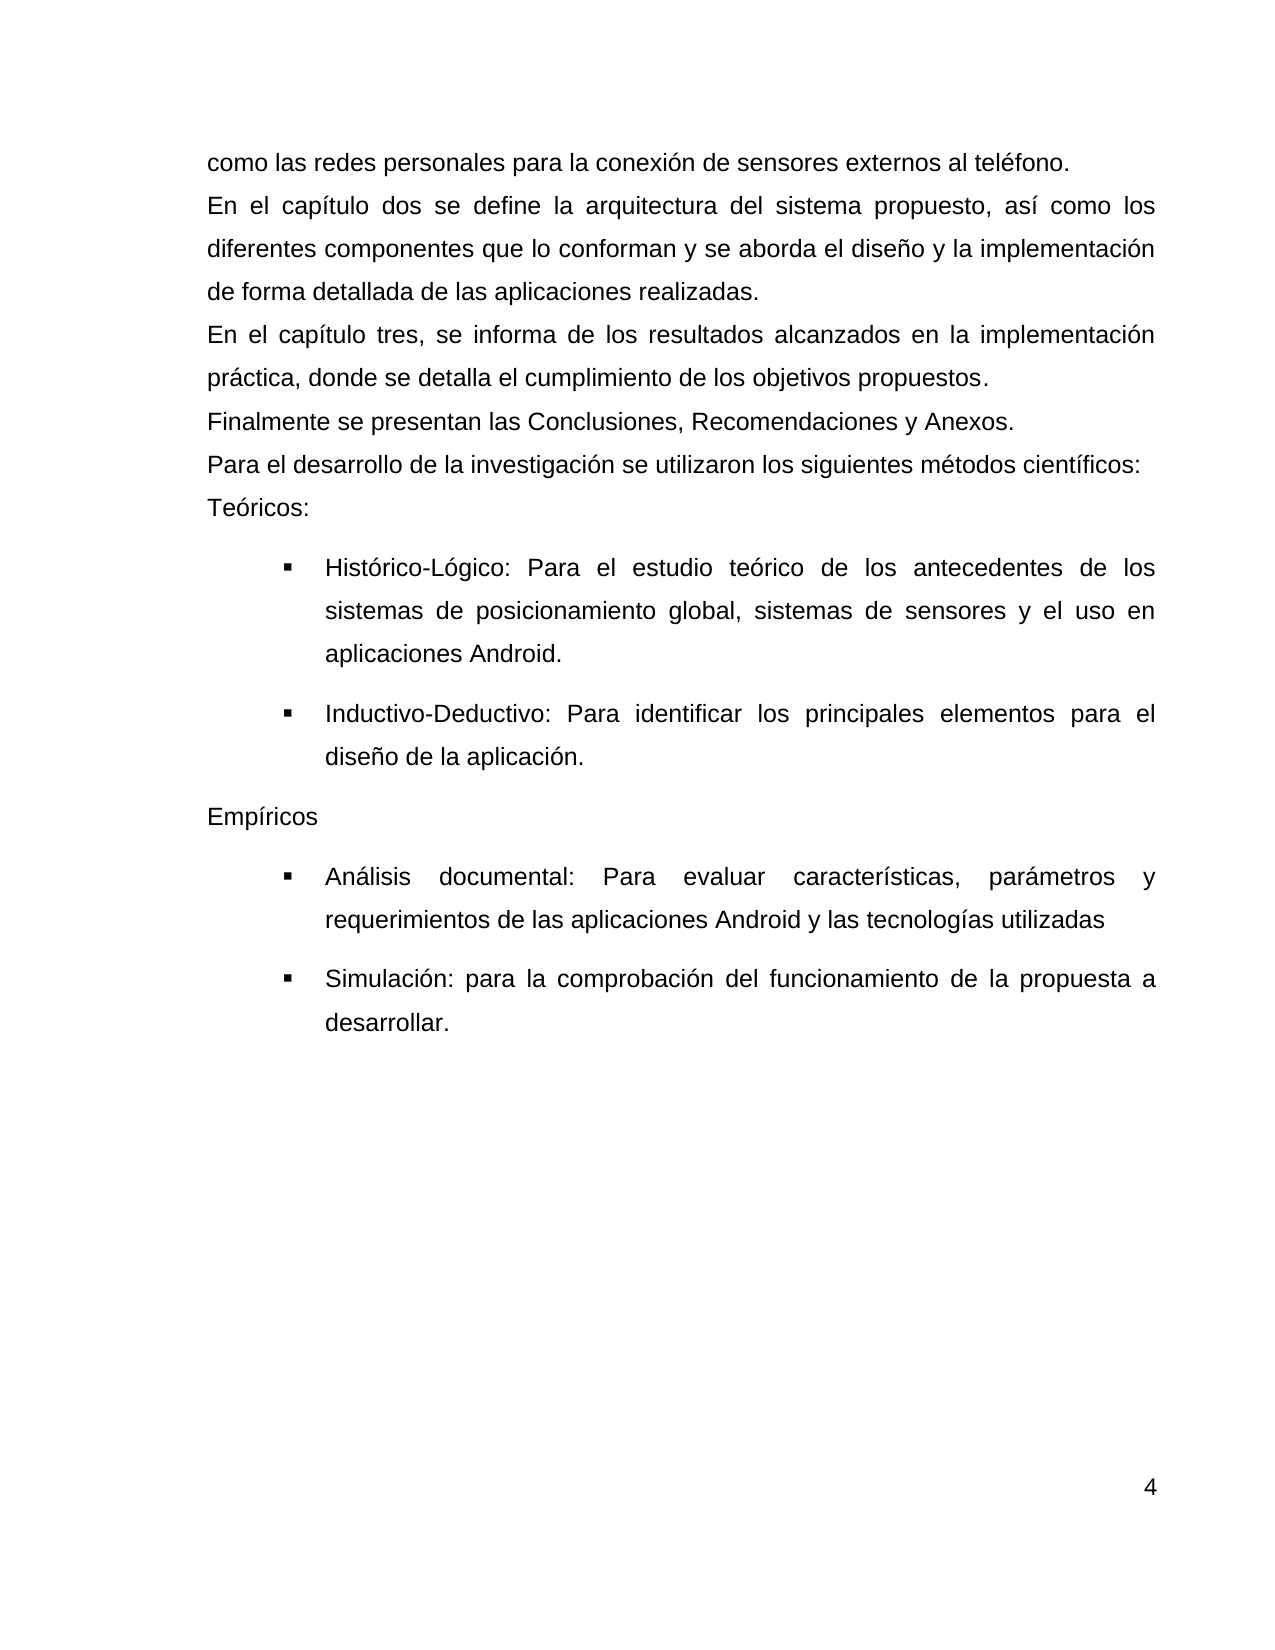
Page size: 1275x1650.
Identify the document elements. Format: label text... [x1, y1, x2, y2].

text Teóricos: [207, 493, 1157, 521]
list Inductivo-Deductivo: Para identificar los principales elementos para el diseño de la aplicación. [282, 699, 1157, 771]
text como las redes personales para la conexión de sensores externos al teléfono. [207, 148, 1157, 176]
list Histórico-Lógico: Para el estudio teórico de los antecedentes de los sistemas de posicionamiento global, sistemas de sensores y el uso en aplicaciones Android. [282, 552, 1157, 668]
list Análisis documental: Para evaluar características, parámetros y requerimientos de las aplicaciones Android y las tecnologías utilizadas [282, 861, 1157, 933]
text En el capítulo dos se define la arquitectura del sistema propuesto, así como los diferentes componentes que lo conforman y se aborda el diseño y la implementación de forma detallada de las aplicaciones realizadas. [207, 191, 1157, 306]
text En el capítulo tres, se informa de los resultados alcanzados en la implementación práctica, donde se detalla el cumplimiento de los objetivos propuestos. [207, 320, 1157, 392]
text Para el desarrollo de la investigación se utilizaron los siguientes métodos científicos: [207, 449, 1157, 478]
text Empíricos [207, 802, 1157, 830]
text Finalmente se presentan las Conclusiones, Recomendaciones y Anexos. [207, 406, 1157, 435]
list Simulación: para la comprobación del funcionamiento de la propuesta a desarrollar. [282, 964, 1157, 1036]
